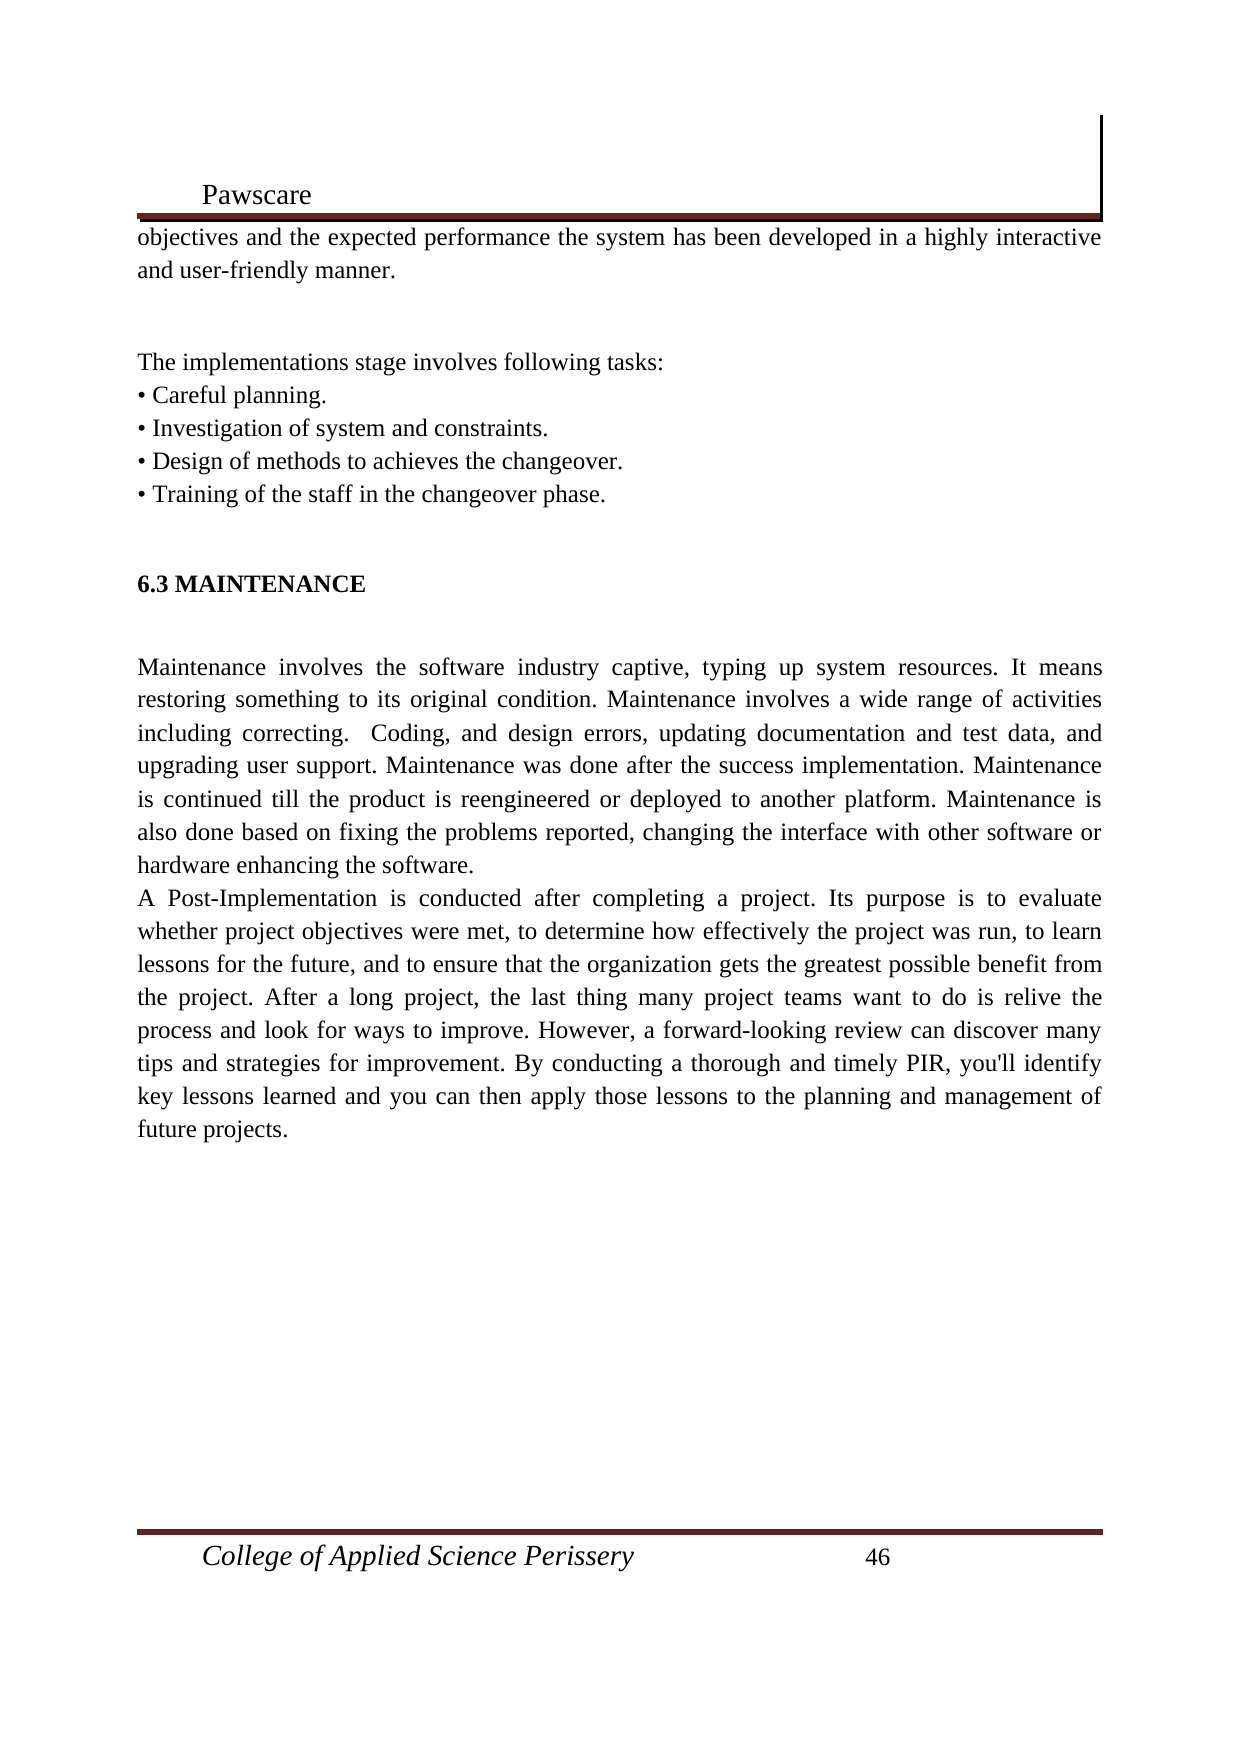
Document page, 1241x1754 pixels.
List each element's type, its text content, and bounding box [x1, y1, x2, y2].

text objectives and the expected performance the system has been developed in a highly interactive and user-friendly manner. [137, 222, 1103, 283]
text Maintenance involves the software industry captive, typing up system resources. It means restoring something to its original condition. Maintenance involves a wide range of activities including correcting. Coding, and design errors, updating documentation and test data, and upgrading user support. Maintenance was done after the success implementation. Maintenance is continued till the product is reengineered or deployed to another platform. Maintenance is also done based on fixing the problems reported, changing the interface with other software or hardware enhancing the software. A Post-Implementation is conducted after completing a project. Its purpose is to evaluate whether project objectives were met, to determine how effectively the project was run, to learn lessons for the future, and to ensure that the organization gets the greatest possible benefit from the project. After a long project, the last thing many project teams want to do is relive the process and look for ways to improve. However, a forward-looking review can discover many tips and strategies for improvement. By conducting a thorough and timely PIR, you'll identify key lessons learned and you can then apply those lessons to the planning and management of future projects. [137, 652, 1103, 1143]
text 6.3 MAINTENANCE [137, 569, 1103, 631]
text The implementations stage involves following tasks: • Careful planning. • Investigation of system and constraints. • Design of methods to achieves the changeover. • Training of the staff in the changeover phase. [137, 304, 1103, 547]
